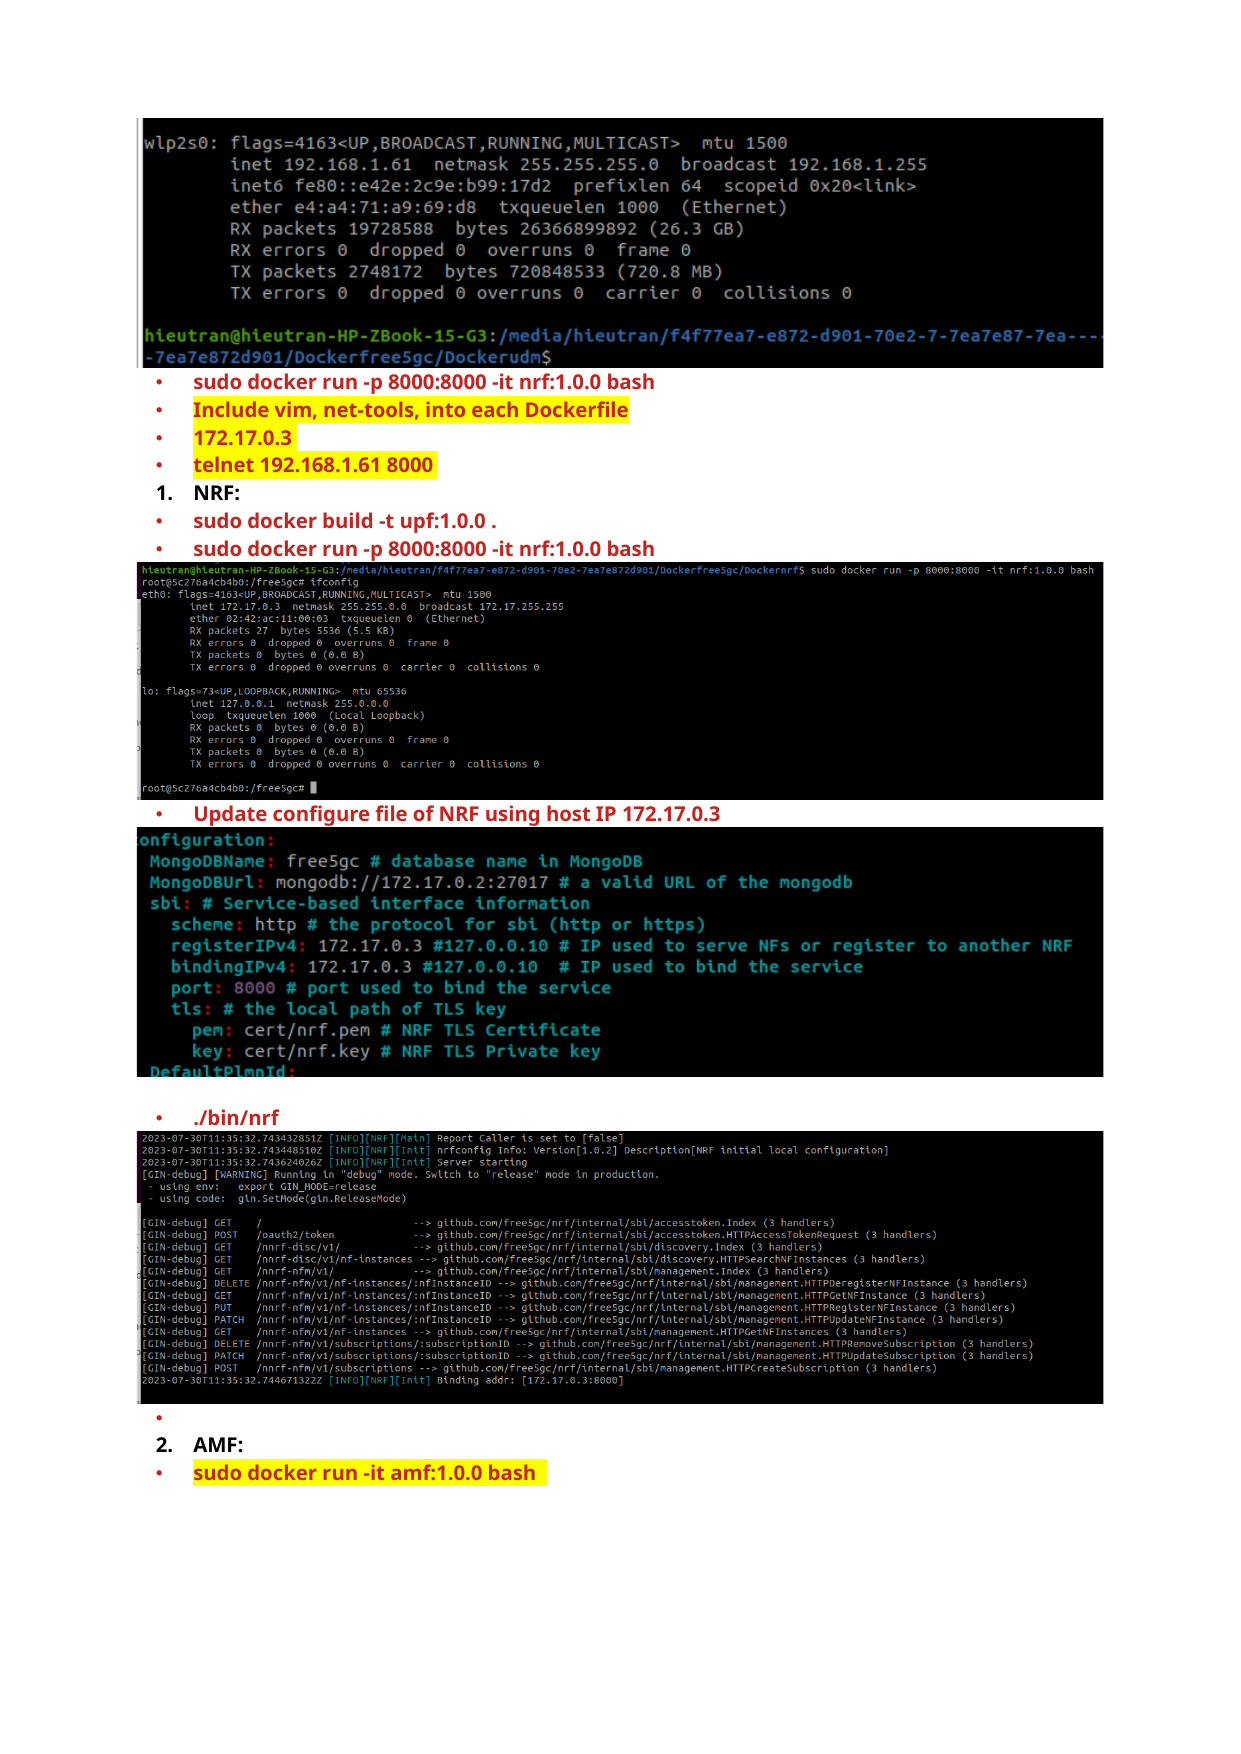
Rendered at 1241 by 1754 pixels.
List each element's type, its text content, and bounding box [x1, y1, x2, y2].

list Update configure file of NRF using host IP 172.17.0.3 [156, 562, 1122, 827]
picture [136, 827, 1104, 1077]
picture [136, 118, 1104, 368]
list sudo docker run -p 8000:8000 -it nrf:1.0.0 bash [156, 534, 1122, 562]
list NRF: [156, 479, 1122, 507]
list AMF: [156, 1431, 1122, 1458]
list telnet 192.168.1.61 8000 [156, 451, 1122, 479]
list sudo docker build -t upf:1.0.0 . [156, 507, 1122, 534]
list ./bin/nrf [156, 1104, 1122, 1132]
list sudo docker run -p 8000:8000 -it nrf:1.0.0 bash [156, 118, 1122, 396]
list Include vim, net-tools, into each Dockerfile [156, 396, 1122, 423]
list 172.17.0.3 [156, 423, 1122, 451]
list sudo docker run -it amf:1.0.0 bash [156, 1458, 1122, 1486]
picture [136, 562, 1104, 800]
picture [136, 1131, 1104, 1404]
